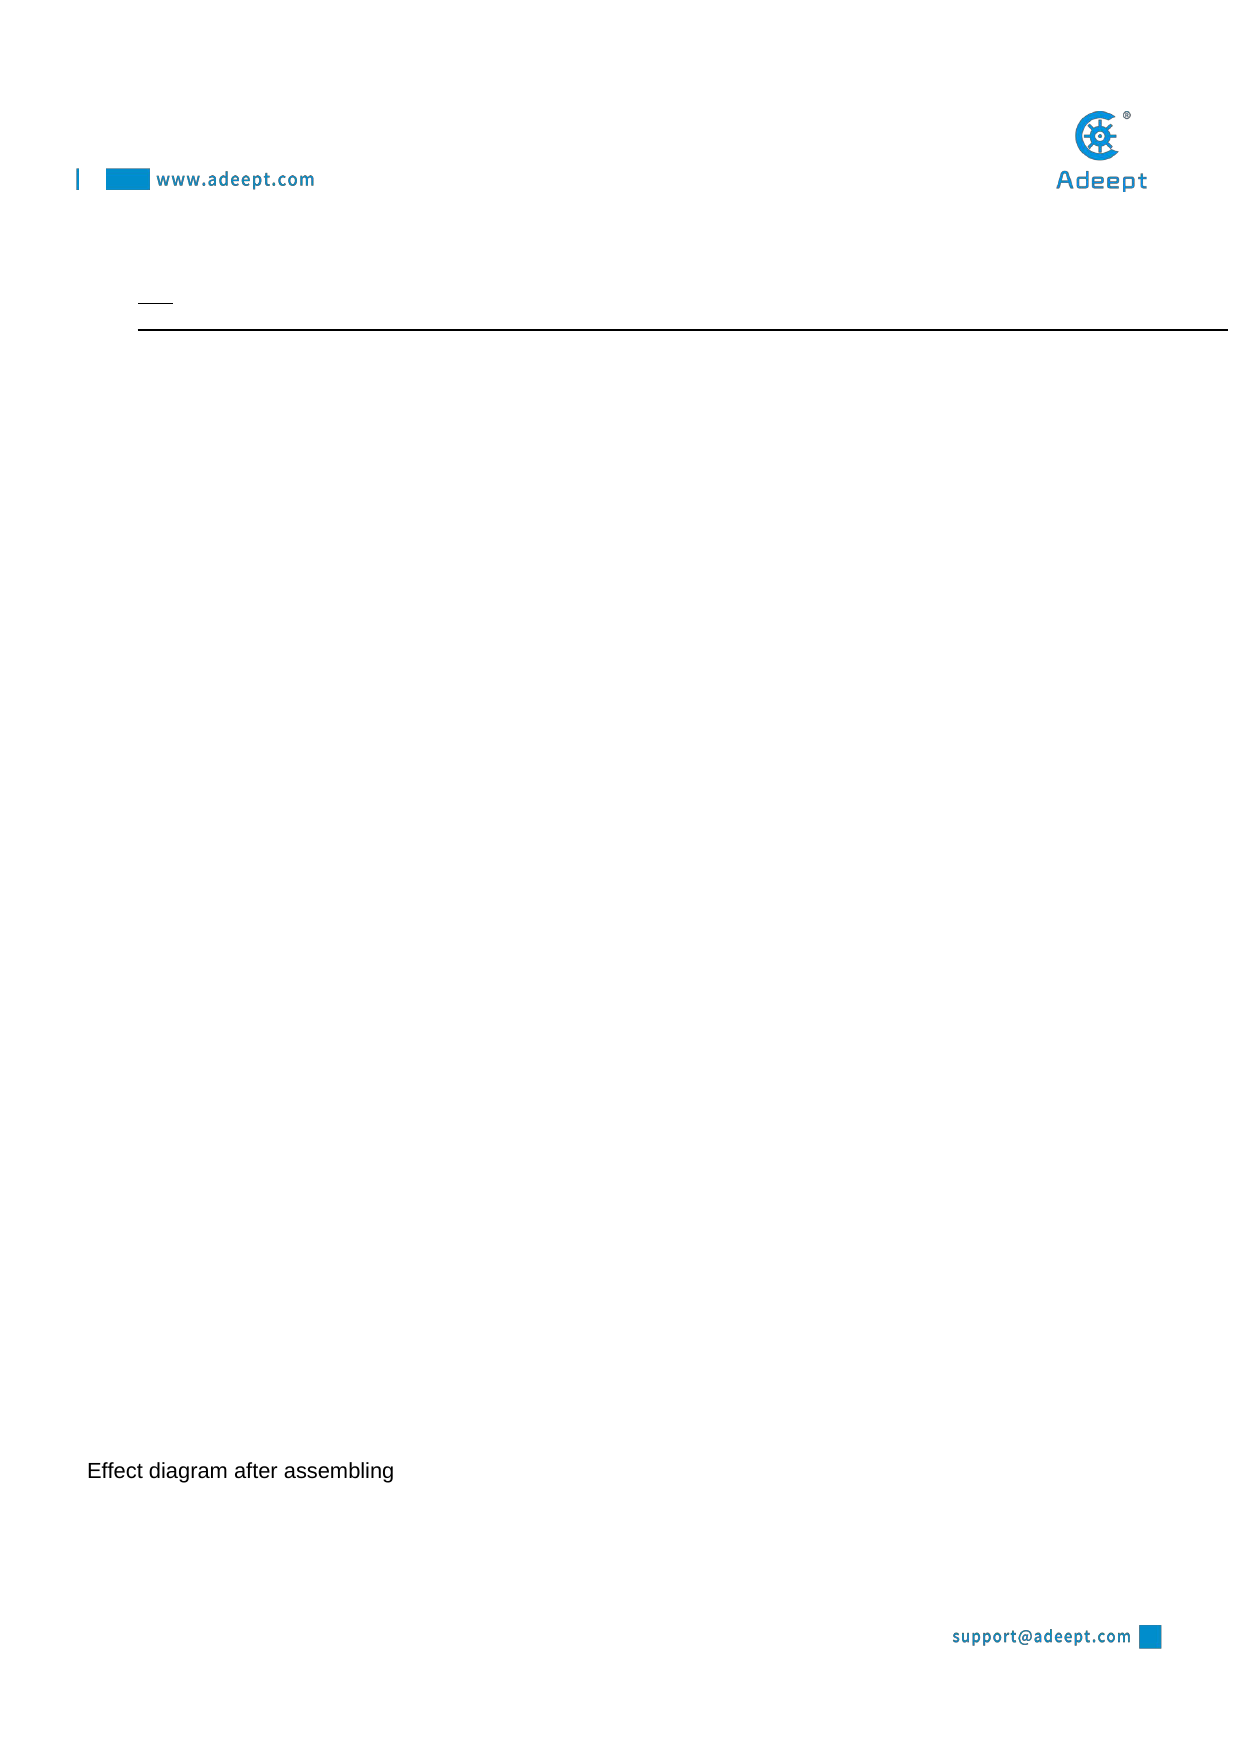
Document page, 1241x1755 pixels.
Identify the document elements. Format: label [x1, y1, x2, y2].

picture [947, 1625, 1139, 1649]
picture [1056, 111, 1147, 192]
picture [75, 167, 343, 191]
